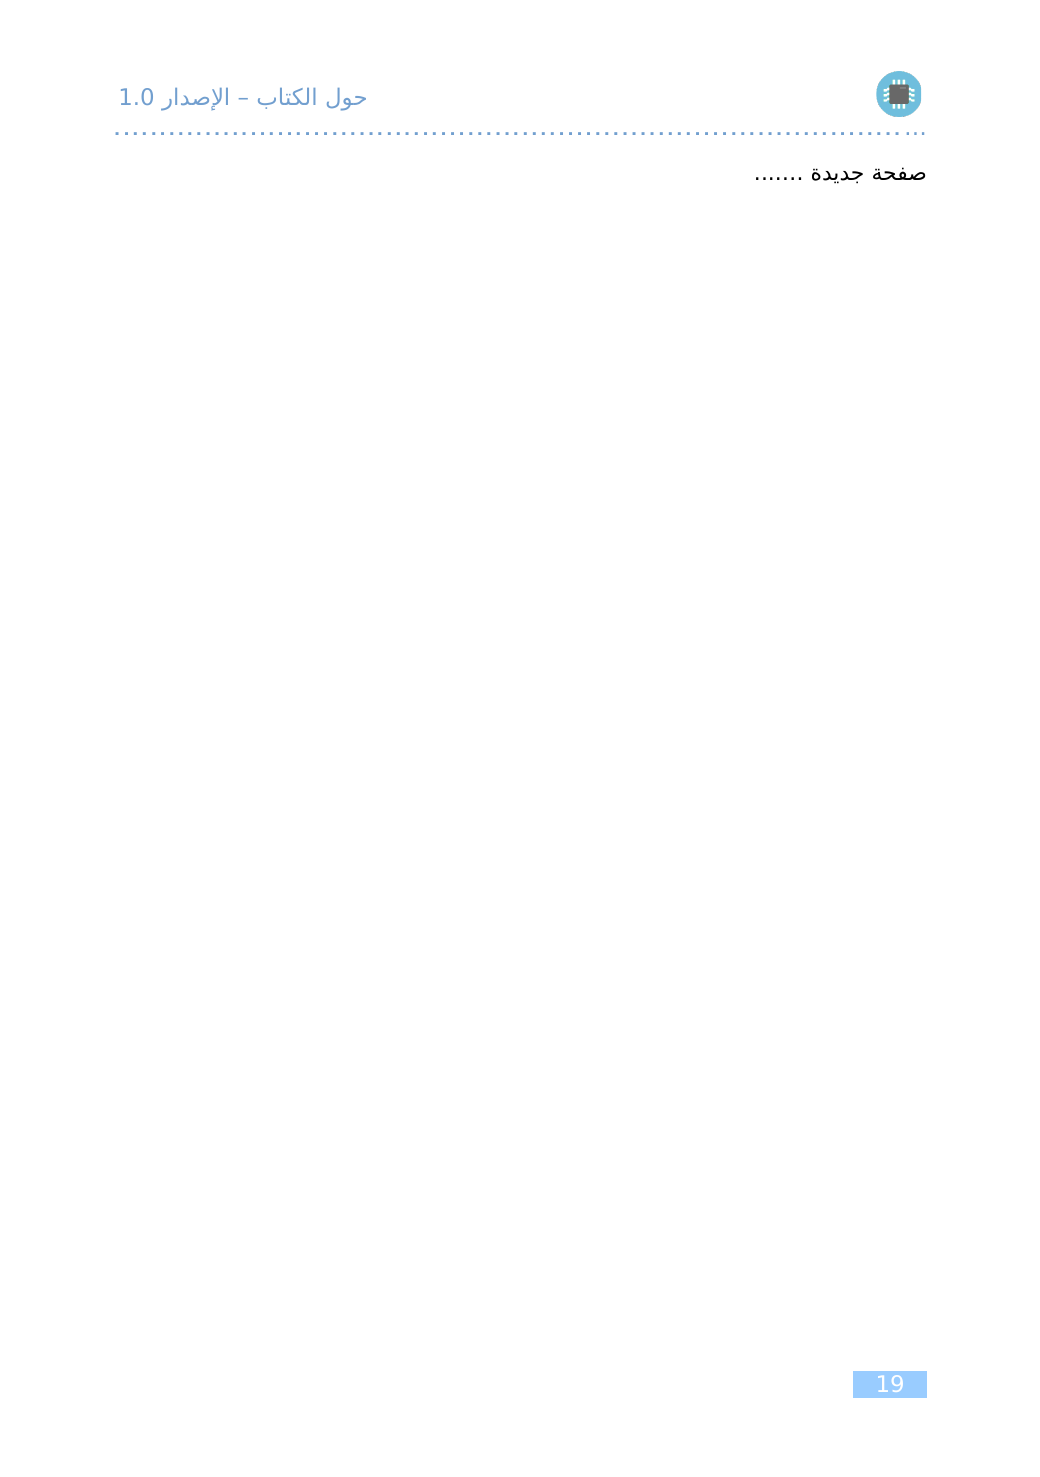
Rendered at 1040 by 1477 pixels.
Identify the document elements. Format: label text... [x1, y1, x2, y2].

picture [876, 71, 922, 117]
text صفحة جديدة ….... [112, 160, 927, 185]
